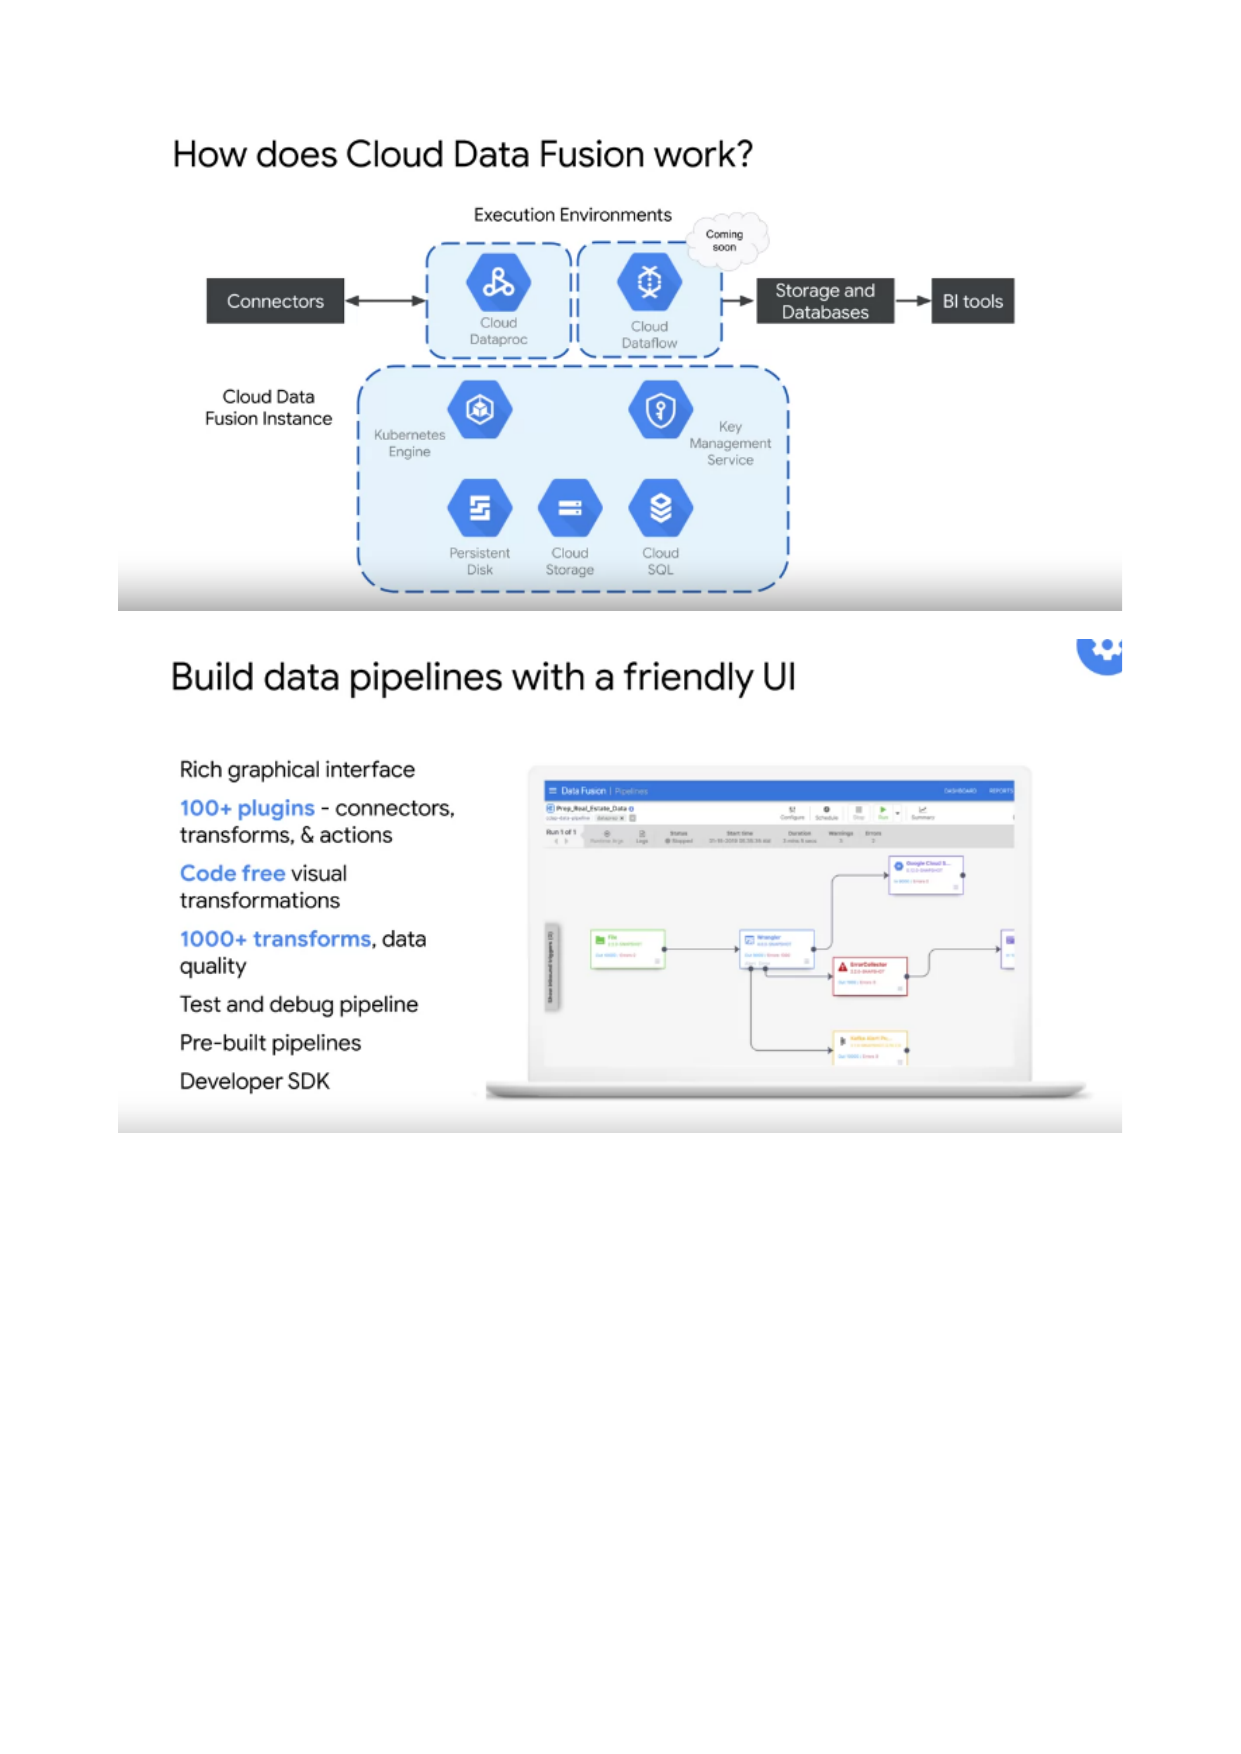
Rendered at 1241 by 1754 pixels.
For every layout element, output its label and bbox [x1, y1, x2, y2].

picture [118, 639, 1123, 1133]
picture [118, 118, 1123, 611]
